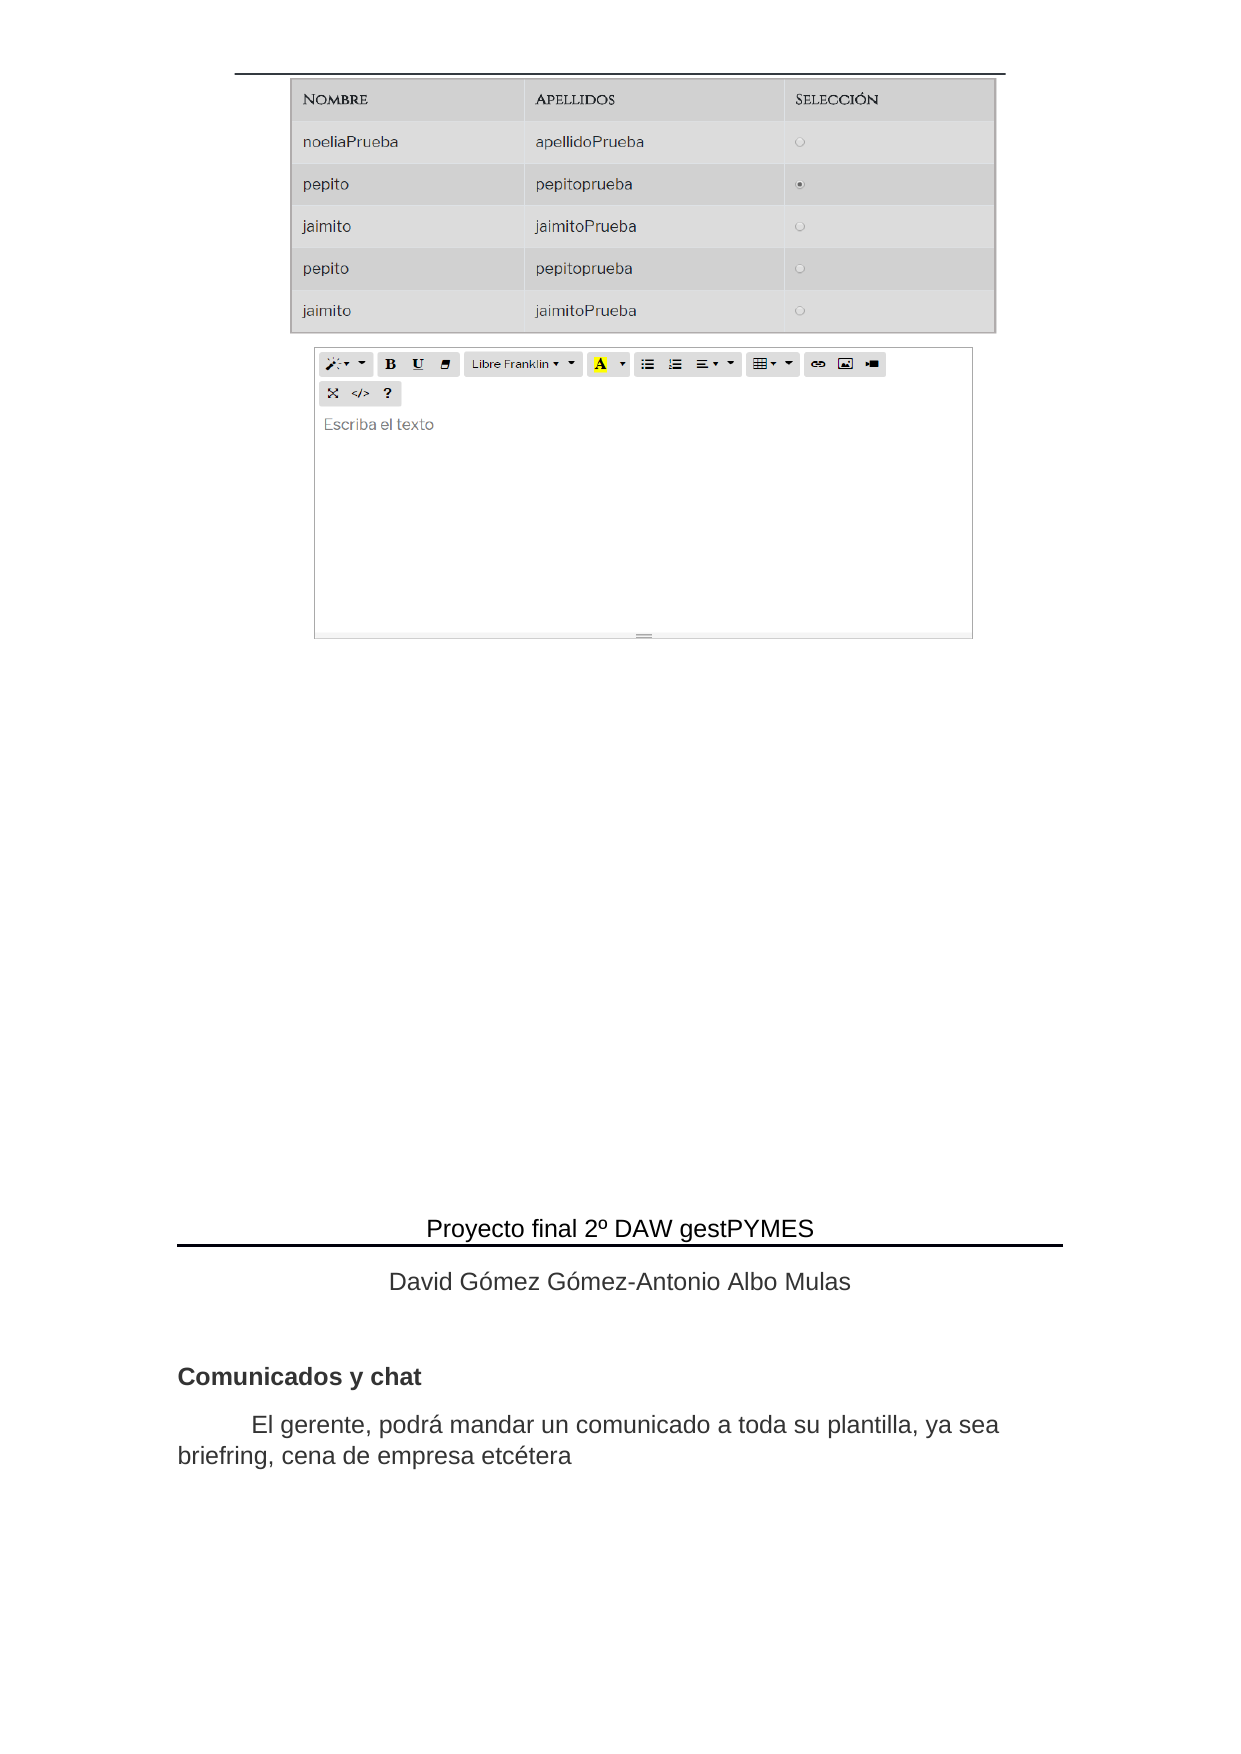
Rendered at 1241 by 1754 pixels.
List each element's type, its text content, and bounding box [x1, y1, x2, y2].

text El gerente, podrá mandar un comunicado a toda su plantilla, ya sea briefring, cena de empresa etcétera [177, 1409, 1063, 1469]
text Comunicados y chat [177, 1362, 1063, 1391]
text Proyecto final 2º DAW gestPYMES [177, 1213, 1063, 1244]
picture [234, 73, 1006, 639]
text David Gómez Gómez-Antonio Albo Mulas [177, 1266, 1063, 1295]
